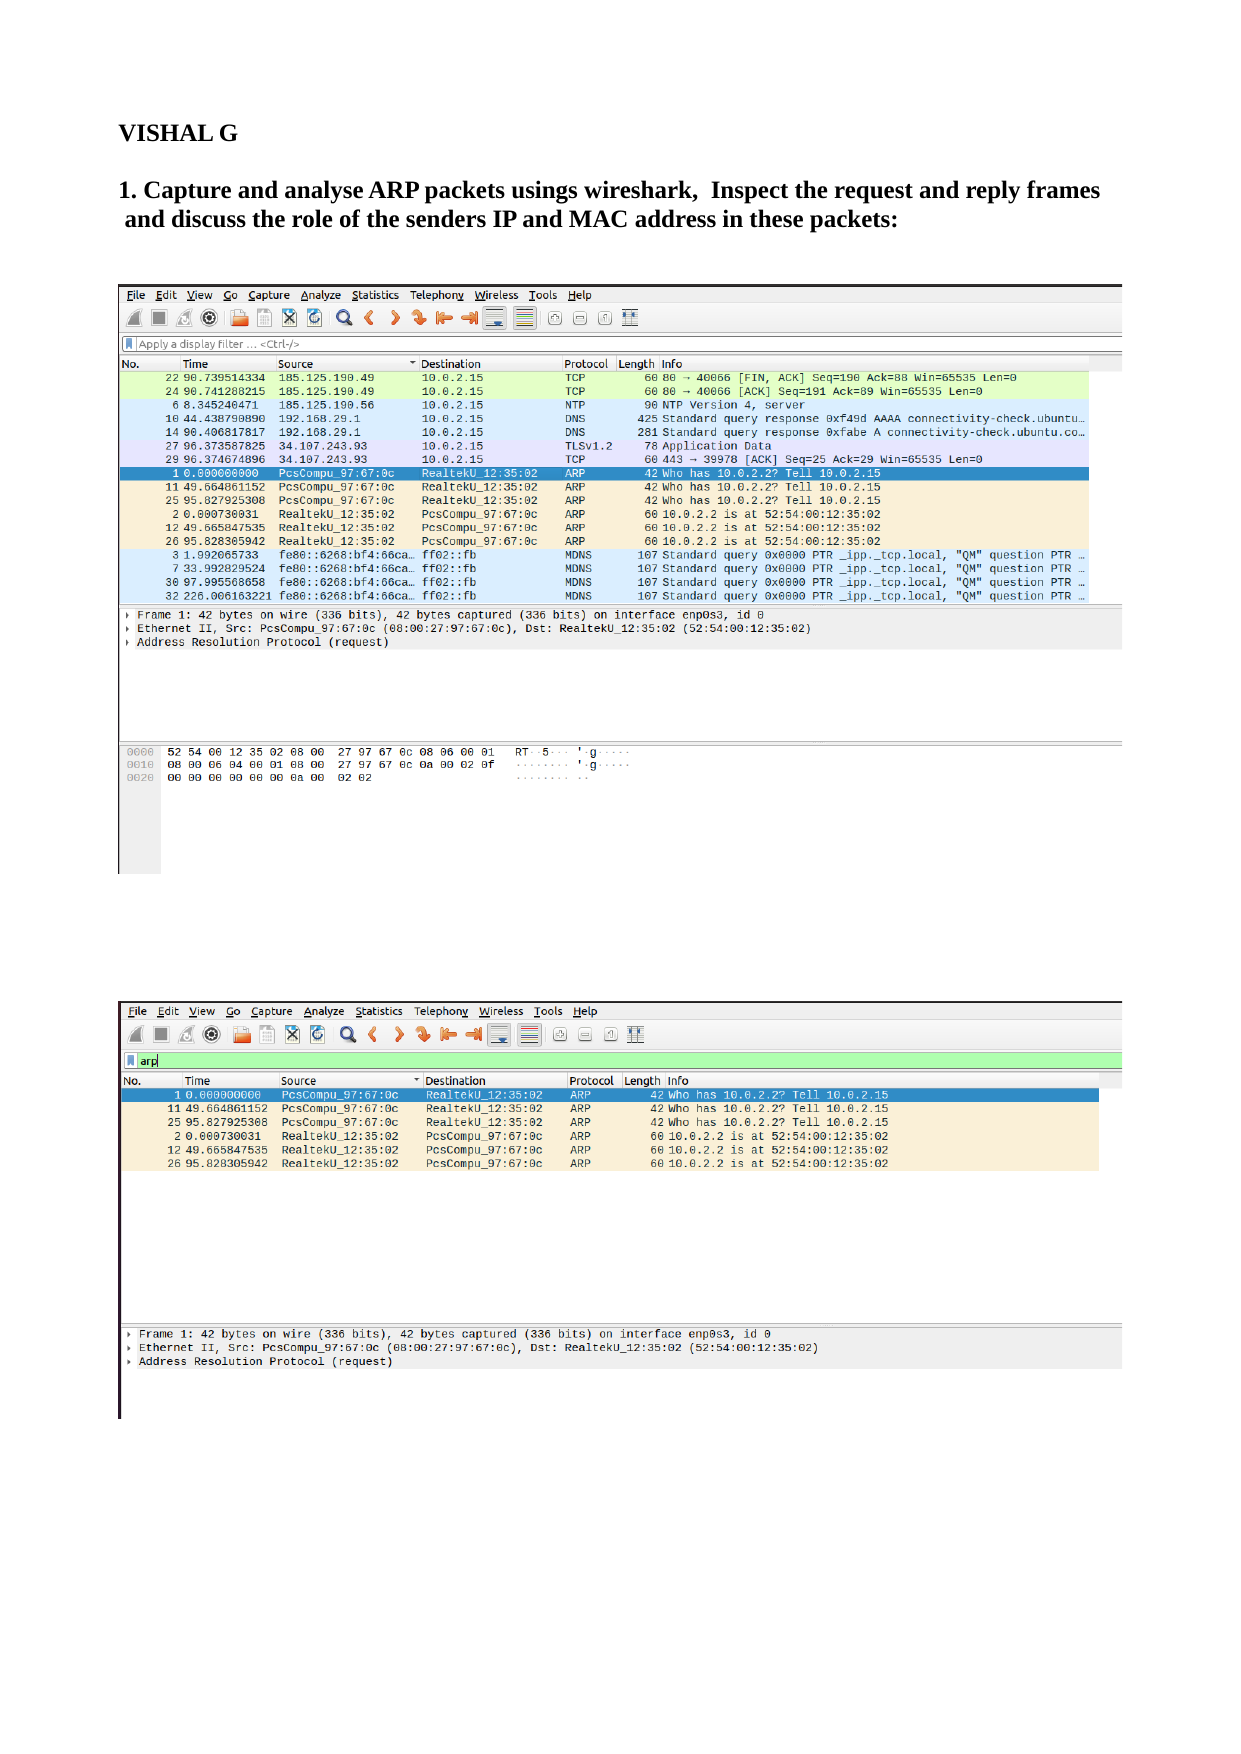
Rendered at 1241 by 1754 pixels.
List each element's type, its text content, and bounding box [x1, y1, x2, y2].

text and discuss the role of the senders IP and MAC address in these packets: [118, 204, 1122, 233]
text 1. Capture and analyse ARP packets usings wireshark, Inspect the request and reply frames [118, 176, 1122, 204]
text VISHAL G [118, 118, 1122, 147]
picture [118, 284, 1123, 874]
picture [118, 1001, 1123, 1419]
